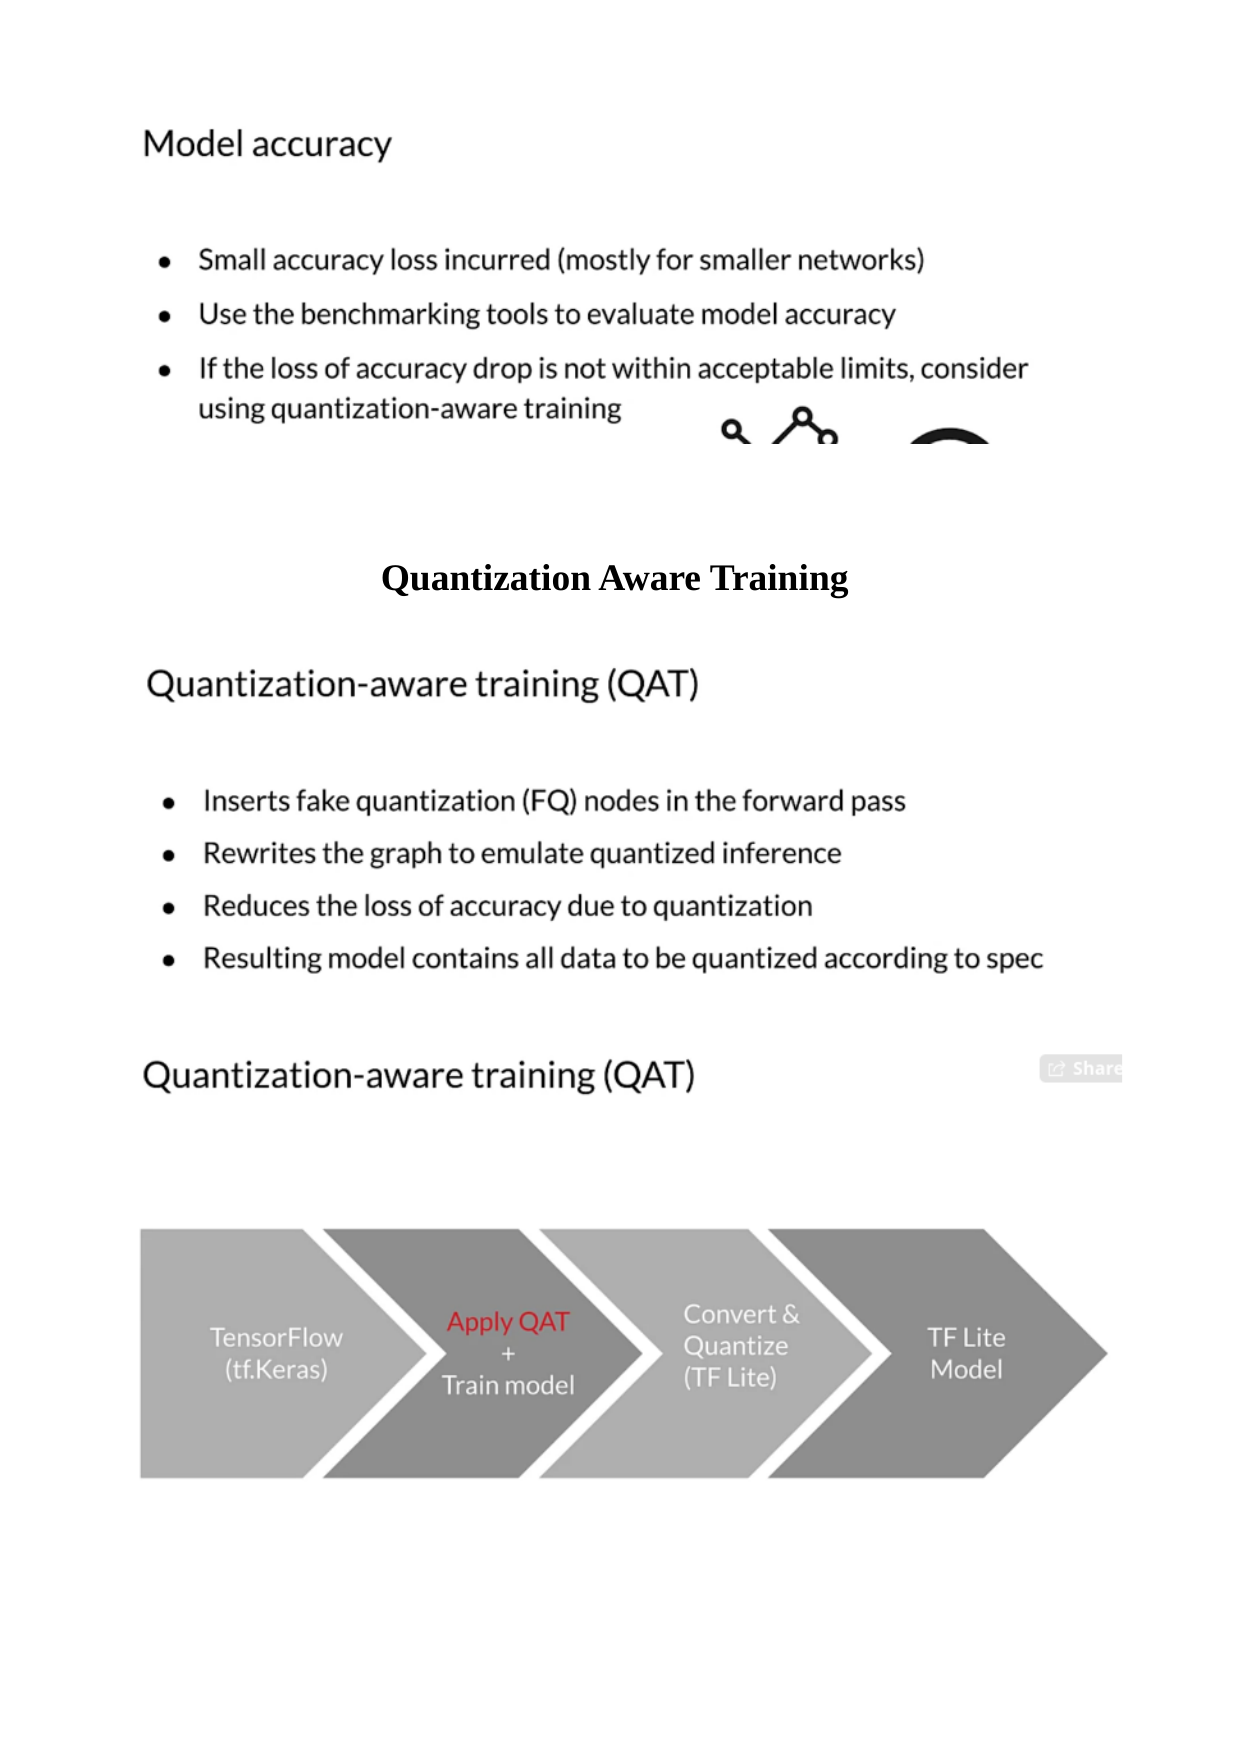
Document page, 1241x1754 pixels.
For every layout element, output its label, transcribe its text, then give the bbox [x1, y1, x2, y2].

picture [118, 1049, 1123, 1501]
subtitle Quantization Aware Training [118, 555, 1122, 598]
picture [118, 658, 1123, 998]
picture [118, 118, 1123, 444]
